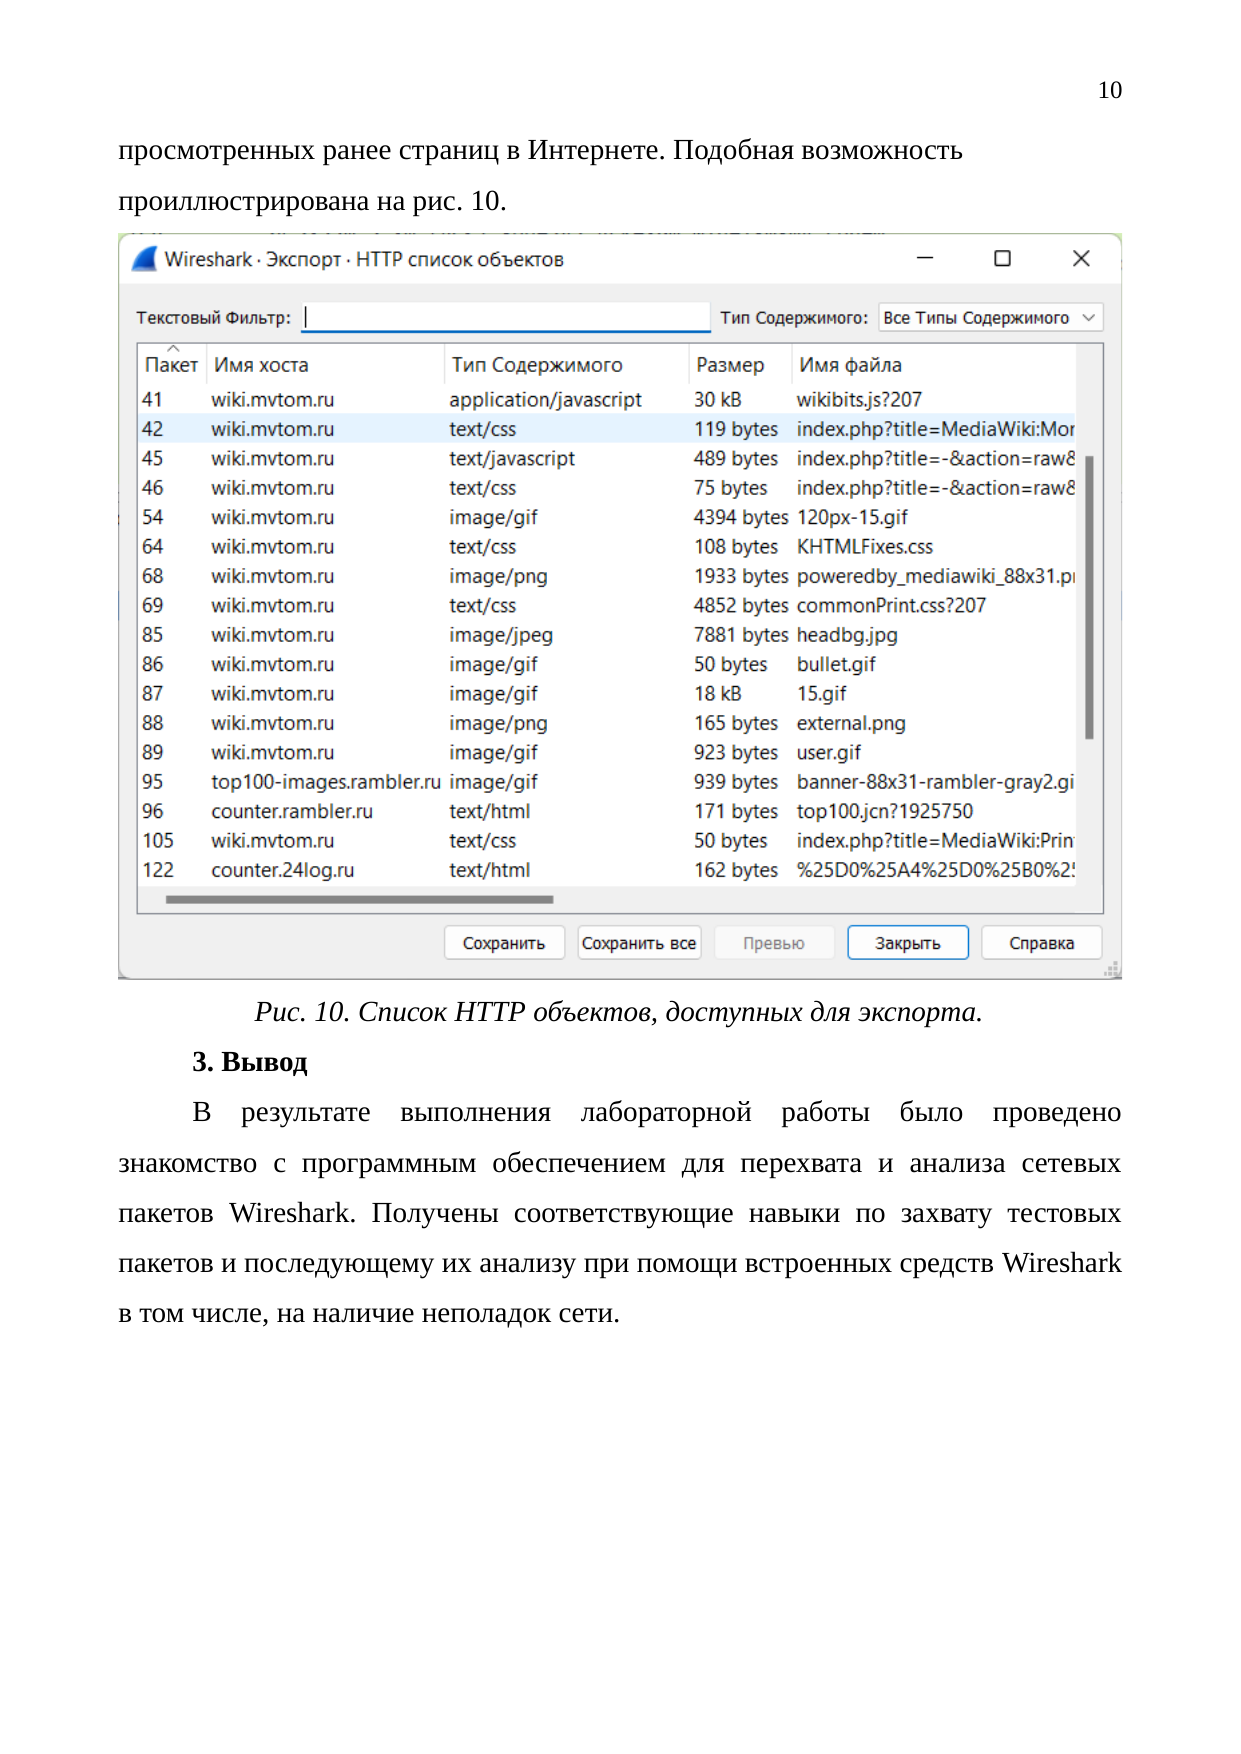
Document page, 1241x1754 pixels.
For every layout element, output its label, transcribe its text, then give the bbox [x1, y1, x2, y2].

text В результате выполнения лабораторной работы было проведено знакомство с программным обеспечением для перехвата и анализа сетевых пакетов Wireshark. Получены соответствующие навыки по захвату тестовых пакетов и последующему их анализу при помощи встроенных средств Wireshark в том числе, на наличие неполадок сети. [118, 1094, 1122, 1329]
text 3. Вывод [118, 1044, 1122, 1078]
text просмотренных ранее страниц в Интернете. Подобная возможность проиллюстрирована на рис. 10. [118, 132, 1122, 233]
text Рис. 10. Список HTTP объектов, доступных для экспорта. [118, 994, 1122, 1027]
